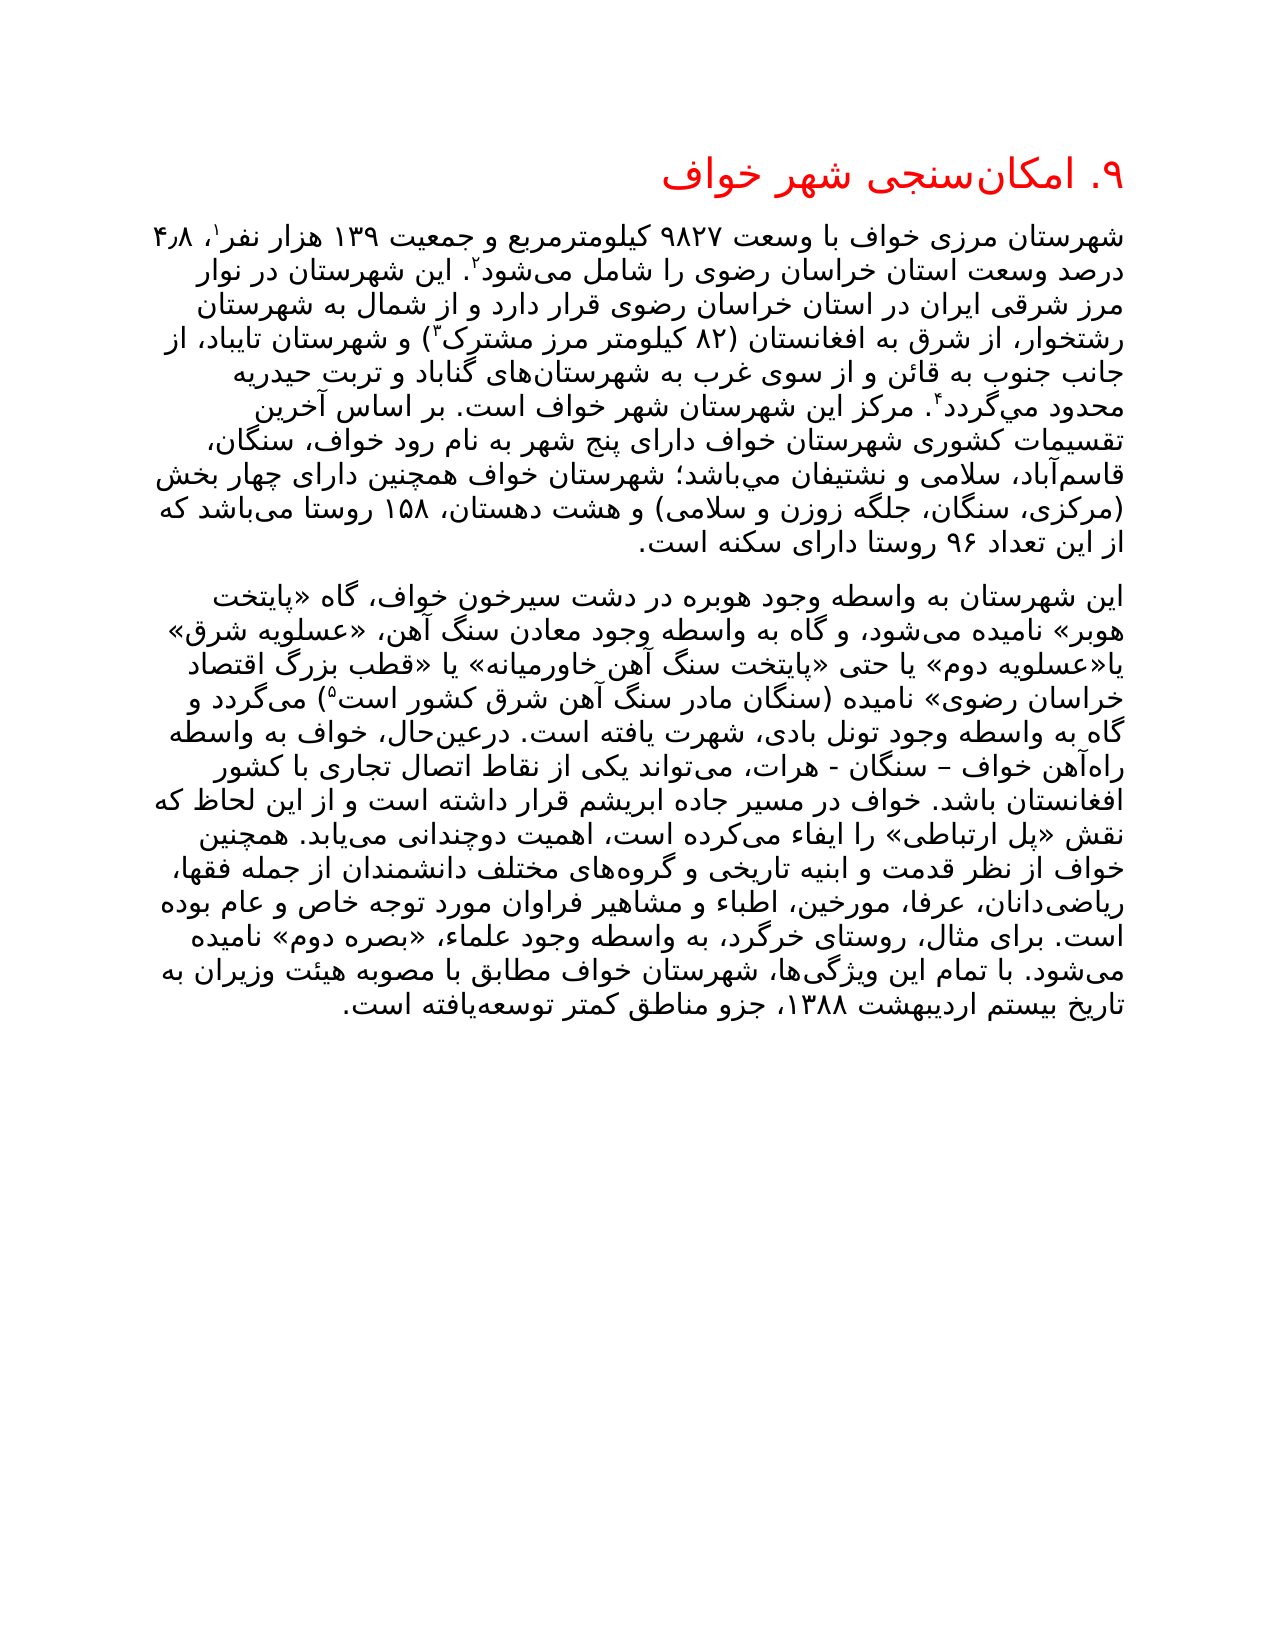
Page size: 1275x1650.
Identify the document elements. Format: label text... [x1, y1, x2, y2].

text ۹. امکان‌سنجی شهر خواف [150, 150, 1125, 198]
text شهرستان مرزی خواف با وسعت ۹۸۲۷ کیلومترمربع و جمعیت ۱۳۹ هزار نفر۱، ۴٫۸ درصد وسعت استان خراسان رضوی را شامل می‌شود۲. این شهرستان در نوار مرز شرقی ایران در استان خراسان رضوی قرار دارد و از شمال به شهرستان رشتخوار، از شرق به افغانستان (۸۲ کیلومتر مرز مشترک۳) و شهرستان تایباد، از جانب جنوب به قائن و از سوی غرب به شهرستان‌های گناباد و تربت حیدریه محدود مي‌گردد۴. مركز این شهرستان شهر خواف است. بر اساس آخرین تقسیمات كشوری شهرستان خواف دارای پنج شهر به نام رود خواف، سنگان، قاسم‌آباد، سلامی و نشتیفان مي‌باشد؛ شهرستان خواف همچنین دارای چهار بخش (مرکزی، سنگان، جلگه زوزن و سلامی) و هشت دهستان، ۱۵۸ روستا می‌باشد که از این تعداد ۹۶ روستا دارای سکنه است. [150, 219, 1125, 559]
text این شهرستان به واسطه وجود هوبره در دشت سیرخون خواف، گاه «پایتخت هوبر» نامیده می‌شود، و گاه به واسطه وجود معادن سنگ آهن، «عسلویه شرق» یا«عسلویه دوم» یا حتی «پایتخت سنگ آهن خاورمیانه» یا «قطب بزرگ اقتصاد خراسان رضوی» نامیده (سنگان مادر سنگ آهن شرق کشور است۵) می‌گردد و گاه به واسطه وجود تونل بادی، شهرت یافته است. درعین‌حال، خواف به واسطه راه‌آهن خواف – سنگان - هرات، می‌تواند یکی از نقاط اتصال تجاری با کشور افغانستان باشد. خواف در مسیر جاده ابریشم قرار داشته است و از این لحاظ که نقش «پل ارتباطی» را ایفاء می‌کرده است، اهمیت دوچندانی می‌یابد. همچنین خواف از نظر قدمت و ابنیه تاریخی و گروه‌های مختلف دانشمندان از جمله فقها، ریاضی‌دانان، عرفا، مورخین، اطباء و مشاهیر فراوان مورد توجه خاص و عام بوده است. برای مثال، روستای خرگرد، به واسطه وجود علماء، «بصره دوم» نامیده می‌شود. با تمام این ویژگی‌ها، شهرستان خواف مطابق با مصوبه هیئت ‌وزیران به تاریخ بیستم اردیبهشت ۱۳۸۸، جزو مناطق کمتر توسعه‌یافته است. [150, 580, 1125, 1021]
